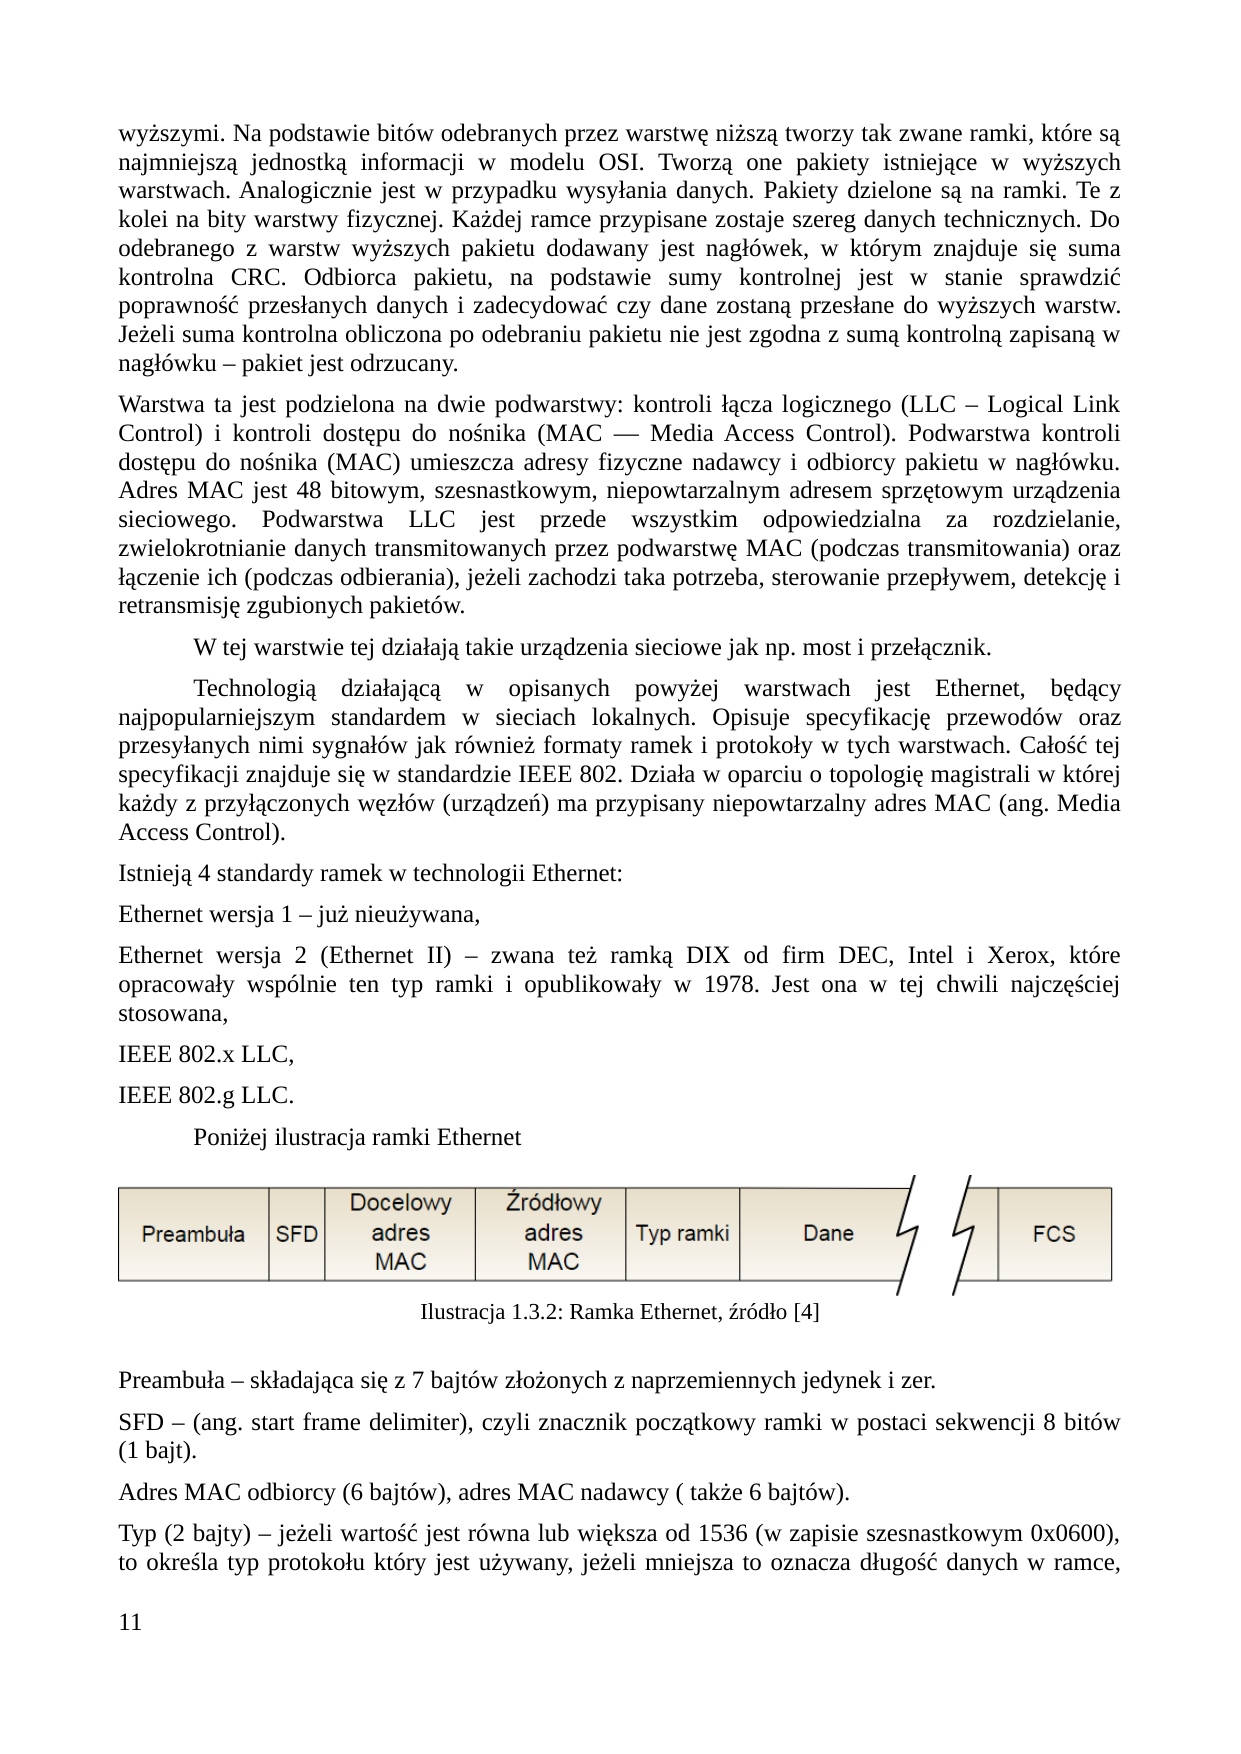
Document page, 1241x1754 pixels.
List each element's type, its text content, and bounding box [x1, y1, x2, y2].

text Typ (2 bajty) – jeżeli wartość jest równa lub większa od 1536 (w zapisie szesnastkowym 0x0600), to określa typ protokołu który jest używany, jeżeli mniejsza to oznacza długość danych w ramce, [118, 1518, 1122, 1576]
picture [118, 1175, 1123, 1298]
text Ilustracja 1.3.2: Ramka Ethernet, źródło [4] [118, 1298, 1122, 1324]
text Adres MAC odbiorcy (6 bajtów), adres MAC nadawcy ( także 6 bajtów). [118, 1477, 1122, 1506]
text SFD – (ang. start frame delimiter), czyli znacznik początkowy ramki w postaci sekwencji 8 bitów (1 bajt). [118, 1407, 1122, 1464]
text Istnieją 4 standardy ramek w technologii Ethernet: [118, 858, 1122, 887]
text Warstwa ta jest podzielona na dwie podwarstwy: kontroli łącza logicznego (LLC – Logical Link Control) i kontroli dostępu do nośnika (MAC — Media Access Control). Podwarstwa kontroli dostępu do nośnika (MAC) umieszcza adresy fizyczne nadawcy i odbiorcy pakietu w nagłówku. Adres MAC jest 48 bitowym, szesnastkowym, niepowtarzalnym adresem sprzętowym urządzenia sieciowego. Podwarstwa LLC jest przede wszystkim odpowiedzialna za rozdzielanie, zwielokrotnianie danych transmitowanych przez podwarstwę MAC (podczas transmitowania) oraz łączenie ich (podczas odbierania), jeżeli zachodzi taka potrzeba, sterowanie przepływem, detekcję i retransmisję zgubionych pakietów. [118, 389, 1122, 619]
text Ethernet wersja 1 – już nieużywana, [118, 899, 1122, 928]
text Technologią działającą w opisanych powyżej warstwach jest Ethernet, będący najpopularniejszym standardem w sieciach lokalnych. Opisuje specyfikację przewodów oraz przesyłanych nimi sygnałów jak również formaty ramek i protokoły w tych warstwach. Całość tej specyfikacji znajduje się w standardzie IEEE 802. Działa w oparciu o topologię magistrali w której każdy z przyłączonych węzłów (urządzeń) ma przypisany niepowtarzalny adres MAC (ang. Media Access Control). [118, 673, 1122, 846]
text IEEE 802.x LLC, [118, 1039, 1122, 1068]
text wyższymi. Na podstawie bitów odebranych przez warstwę niższą tworzy tak zwane ramki, które są najmniejszą jednostką informacji w modelu OSI. Tworzą one pakiety istniejące w wyższych warstwach. Analogicznie jest w przypadku wysyłania danych. Pakiety dzielone są na ramki. Te z kolei na bity warstwy fizycznej. Każdej ramce przypisane zostaje szereg danych technicznych. Do odebranego z warstw wyższych pakietu dodawany jest nagłówek, w którym znajduje się suma kontrolna CRC. Odbiorca pakietu, na podstawie sumy kontrolnej jest w stanie sprawdzić poprawność przesłanych danych i zadecydować czy dane zostaną przesłane do wyższych warstw. Jeżeli suma kontrolna obliczona po odebraniu pakietu nie jest zgodna z sumą kontrolną zapisaną w nagłówku – pakiet jest odrzucany. [118, 118, 1122, 377]
text Poniżej ilustracja ramki Ethernet [118, 1122, 1122, 1151]
text W tej warstwie tej działają takie urządzenia sieciowe jak np. most i przełącznik. [118, 632, 1122, 661]
text Ethernet wersja 2 (Ethernet II) – zwana też ramką DIX od firm DEC, Intel i Xerox, które opracowały wspólnie ten typ ramki i opublikowały w 1978. Jest ona w tej chwili najczęściej stosowana, [118, 941, 1122, 1027]
text Preambuła – składająca się z 7 bajtów złożonych z naprzemiennych jedynek i zer. [118, 1366, 1122, 1394]
text IEEE 802.g LLC. [118, 1081, 1122, 1109]
